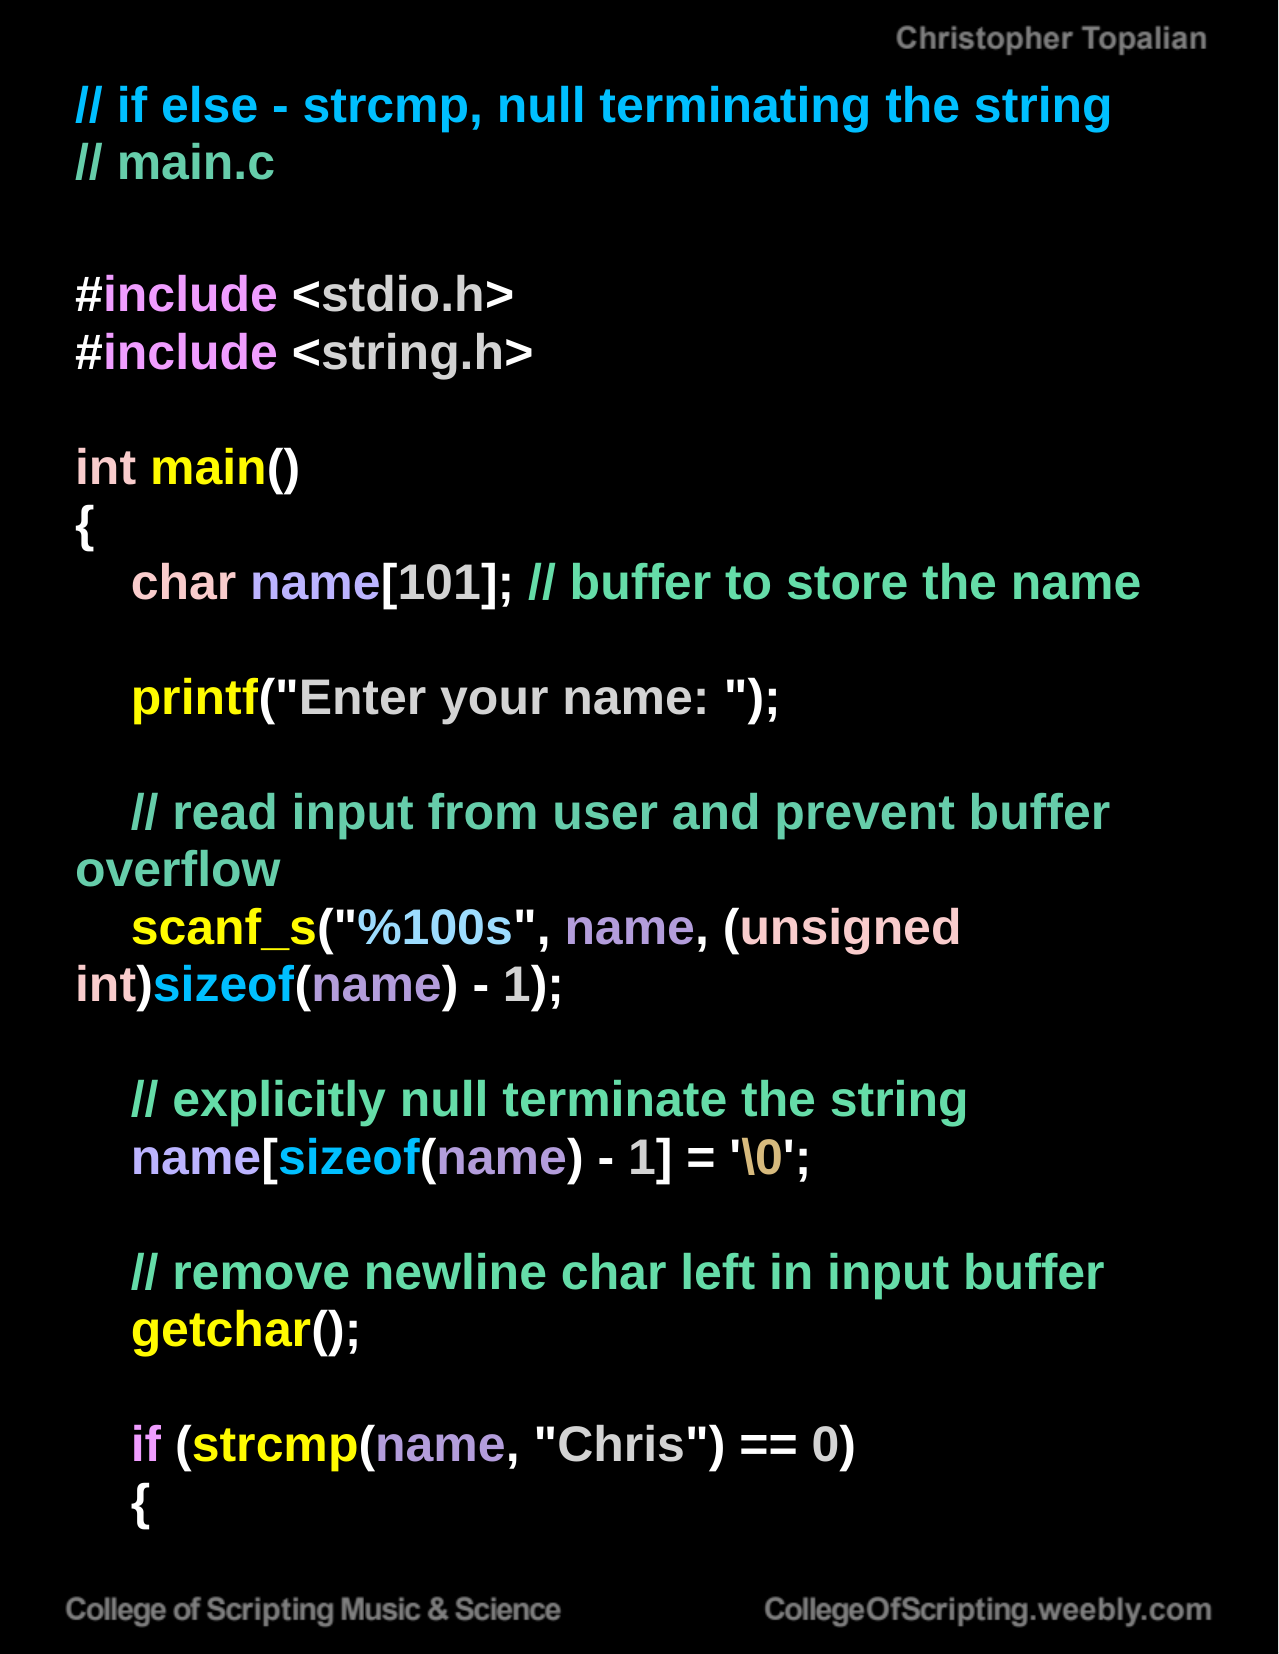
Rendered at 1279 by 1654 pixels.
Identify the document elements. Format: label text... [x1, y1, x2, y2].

text // remove newline char left in input buffer [75, 1242, 1203, 1299]
text printf("Enter your name: "); [75, 667, 1203, 724]
text #include <stdio.h> [75, 264, 1203, 322]
text char name[101]; // buffer to store the name [75, 552, 1203, 609]
text // explicitly null terminate the string [75, 1069, 1203, 1127]
text int main() [75, 437, 1203, 494]
text { [75, 1472, 1203, 1529]
text // if else - strcmp, null terminating the string [75, 75, 1203, 132]
text #include <string.h> [75, 322, 1203, 379]
text { [75, 494, 1203, 552]
text getchar(); [75, 1299, 1203, 1357]
text // read input from user and prevent buffer overflow [75, 782, 1203, 897]
text // main.c [75, 132, 1203, 190]
text scanf_s("%100s", name, (unsigned int)sizeof(name) - 1); [75, 897, 1203, 1012]
text if (strcmp(name, "Chris") == 0) [75, 1414, 1203, 1472]
text name[sizeof(name) - 1] = '\0'; [75, 1127, 1203, 1184]
